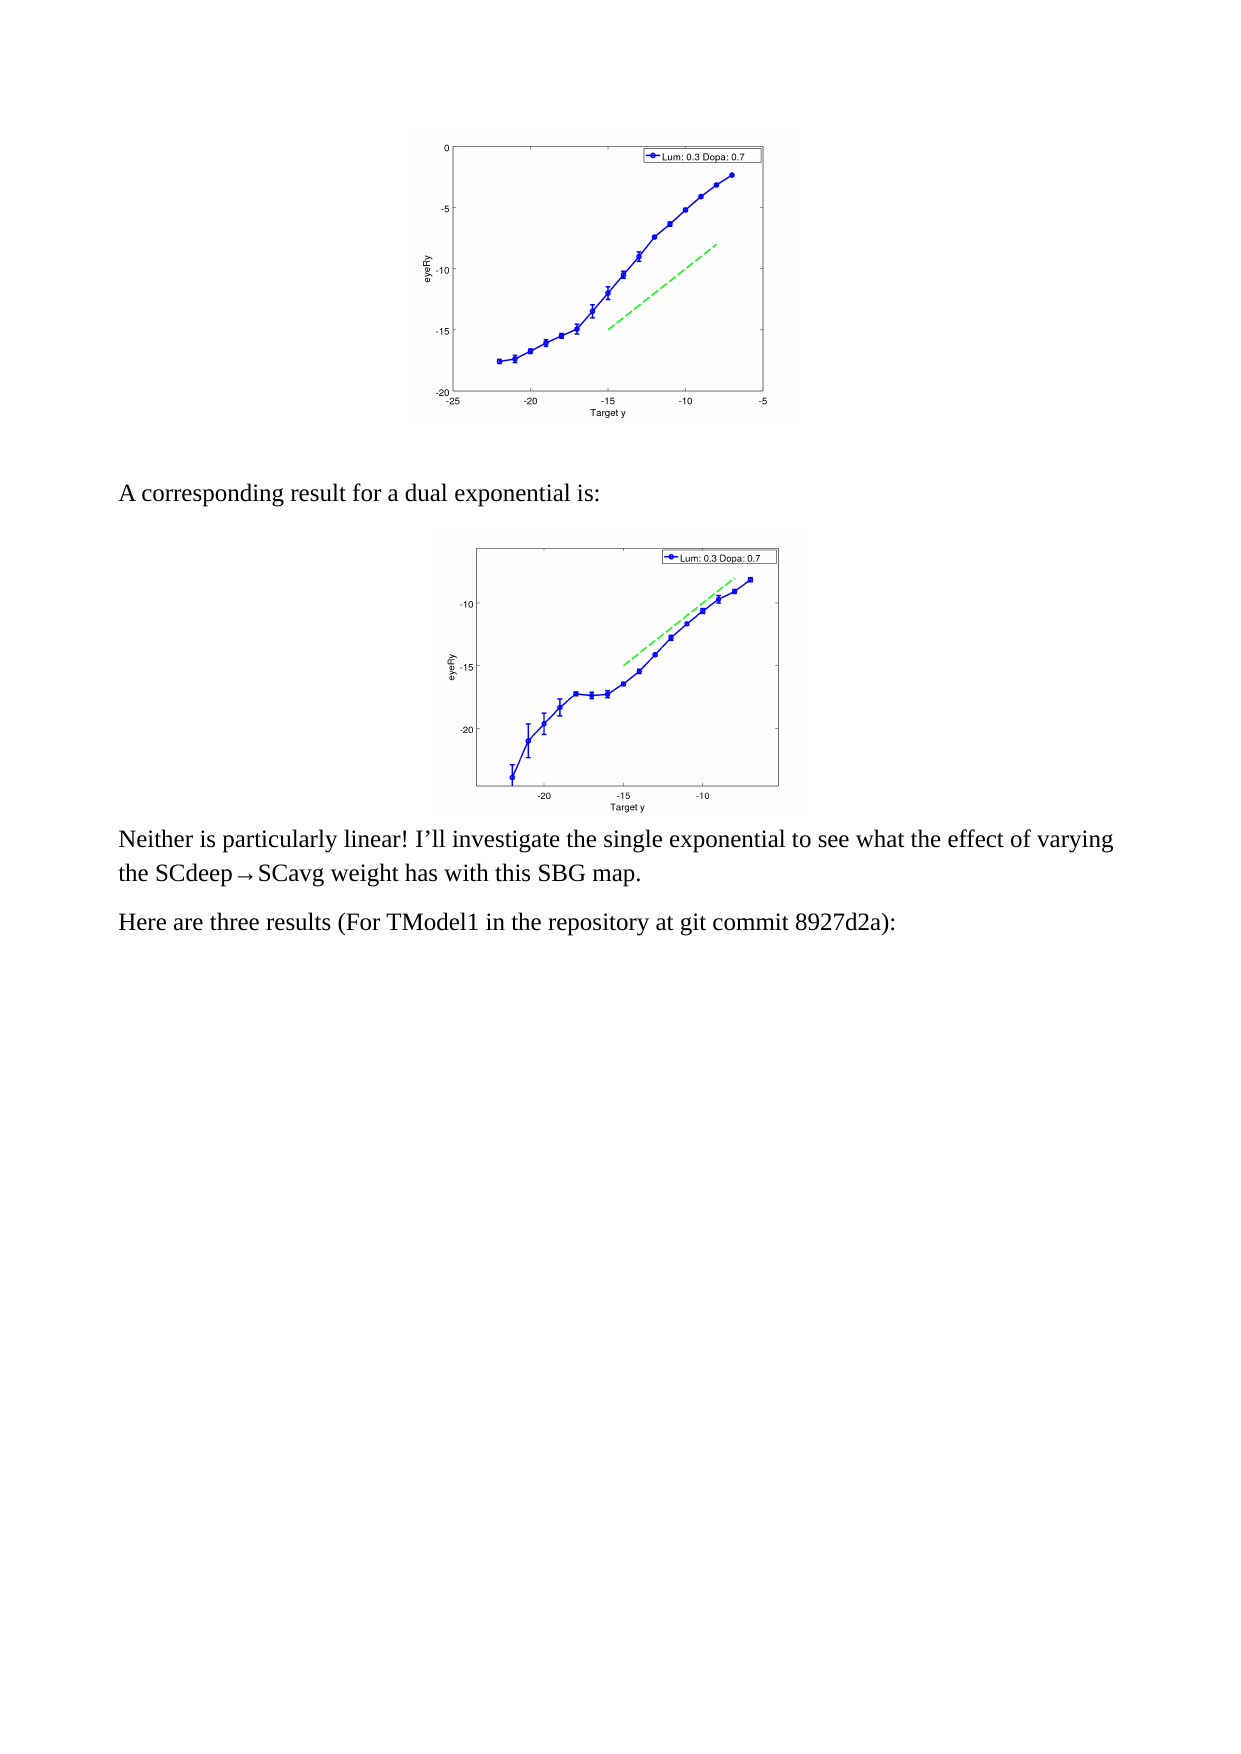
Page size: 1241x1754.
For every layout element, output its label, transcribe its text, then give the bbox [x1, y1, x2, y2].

text Here are three results (For TModel1 in the repository at git commit 8927d2a): [118, 907, 1122, 936]
text Neither is particularly linear! I’ll investigate the single exponential to see what the effect of varying the SCdeep→SCavg weight has with this SBG map. [118, 527, 1122, 887]
text A corresponding result for a dual exponential is: [118, 478, 1122, 507]
picture [426, 527, 814, 818]
picture [401, 124, 801, 424]
